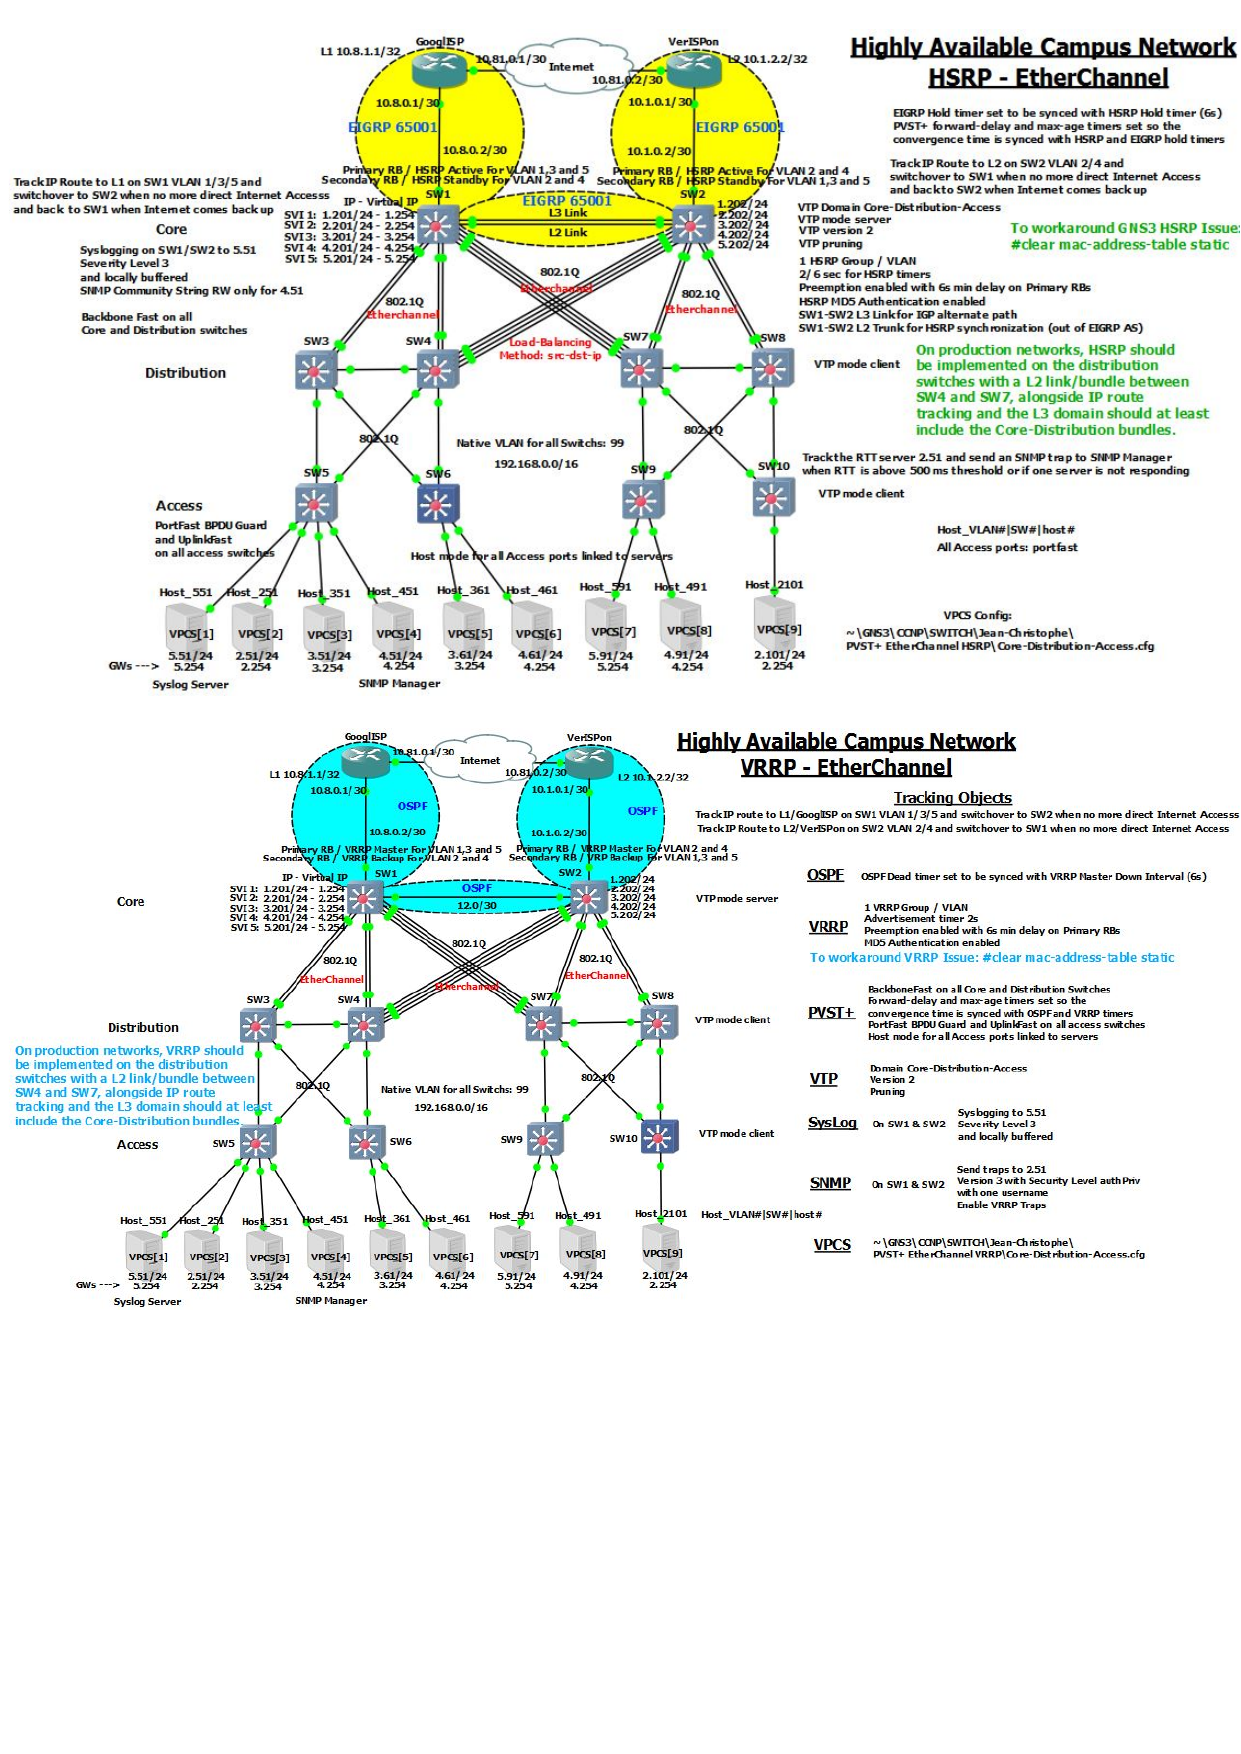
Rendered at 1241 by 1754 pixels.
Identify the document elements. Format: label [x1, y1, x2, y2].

picture [8, 29, 1240, 696]
picture [8, 728, 1240, 1310]
